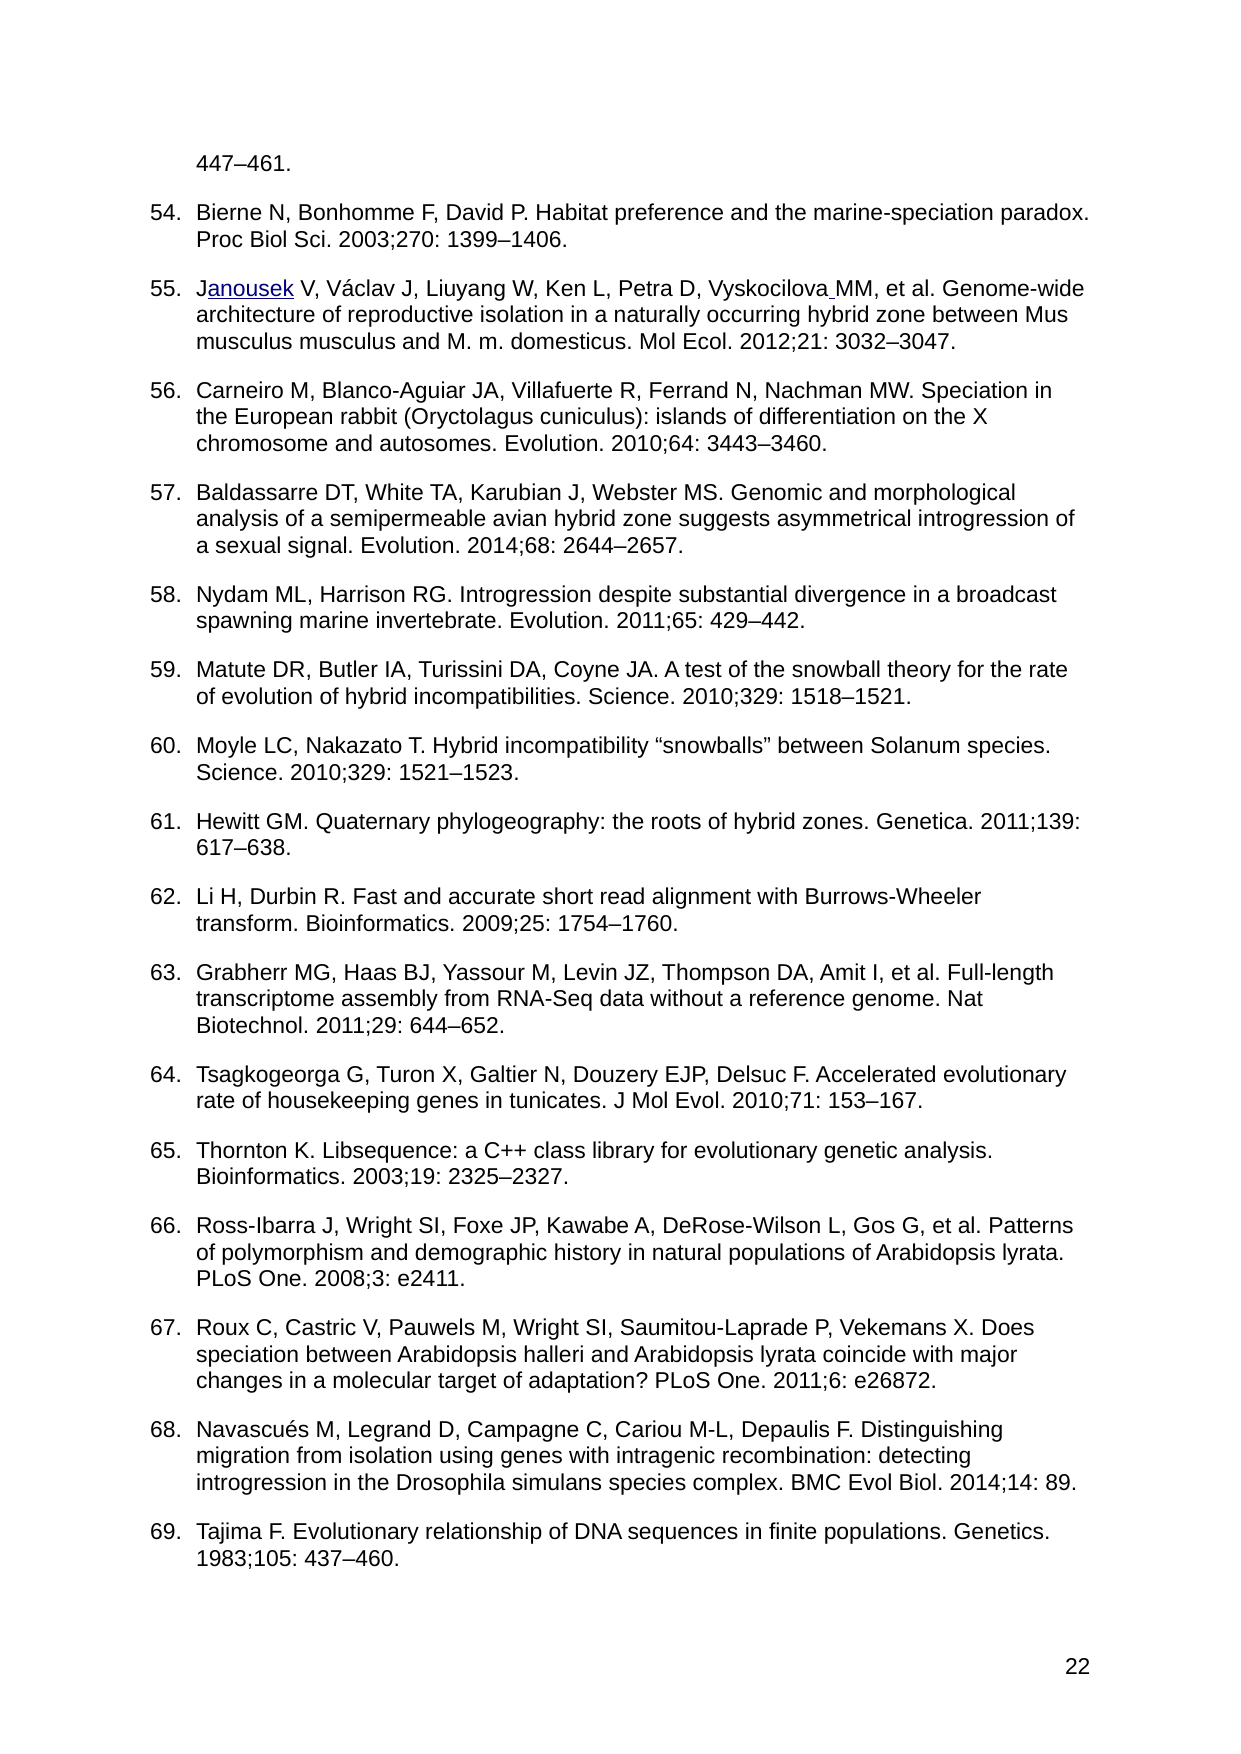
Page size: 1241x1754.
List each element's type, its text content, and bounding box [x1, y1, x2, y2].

text 60. Moyle LC, Nakazato T. Hybrid incompatibility “snowballs” between Solanum species. Science. 2010;329: 1521–1523. [150, 732, 1090, 785]
text 66. Ross-Ibarra J, Wright SI, Foxe JP, Kawabe A, DeRose-Wilson L, Gos G, et al. Patterns of polymorphism and demographic history in natural populations of Arabidopsis lyrata. PLoS One. 2008;3: e2411. [150, 1212, 1090, 1291]
text 61. Hewitt GM. Quaternary phylogeography: the roots of hybrid zones. Genetica. 2011;139: 617–638. [150, 808, 1090, 860]
text 63. Grabherr MG, Haas BJ, Yassour M, Levin JZ, Thompson DA, Amit I, et al. Full-length transcriptome assembly from RNA-Seq data without a reference genome. Nat Biotechnol. 2011;29: 644–652. [150, 959, 1090, 1038]
text 67. Roux C, Castric V, Pauwels M, Wright SI, Saumitou-Laprade P, Vekemans X. Does speciation between Arabidopsis halleri and Arabidopsis lyrata coincide with major changes in a molecular target of adaptation? PLoS One. 2011;6: e26872. [150, 1314, 1090, 1393]
text 64. Tsagkogeorga G, Turon X, Galtier N, Douzery EJP, Delsuc F. Accelerated evolutionary rate of housekeeping genes in tunicates. J Mol Evol. 2010;71: 153–167. [150, 1061, 1090, 1114]
text 56. Carneiro M, Blanco-Aguiar JA, Villafuerte R, Ferrand N, Nachman MW. Speciation in the European rabbit (Oryctolagus cuniculus): islands of differentiation on the X chromosome and autosomes. Evolution. 2010;64: 3443–3460. [150, 377, 1090, 456]
text 69. Tajima F. Evolutionary relationship of DNA sequences in finite populations. Genetics. 1983;105: 437–460. [150, 1518, 1090, 1571]
text 54. Bierne N, Bonhomme F, David P. Habitat preference and the marine-speciation paradox. Proc Biol Sci. 2003;270: 1399–1406. [150, 199, 1090, 252]
text 59. Matute DR, Butler IA, Turissini DA, Coyne JA. A test of the snowball theory for the rate of evolution of hybrid incompatibilities. Science. 2010;329: 1518–1521. [150, 656, 1090, 709]
text 62. Li H, Durbin R. Fast and accurate short read alignment with Burrows-Wheeler transform. Bioinformatics. 2009;25: 1754–1760. [150, 883, 1090, 936]
text 57. Baldassarre DT, White TA, Karubian J, Webster MS. Genomic and morphological analysis of a semipermeable avian hybrid zone suggests asymmetrical introgression of a sexual signal. Evolution. 2014;68: 2644–2657. [150, 479, 1090, 558]
text 65. Thornton K. Libsequence: a C++ class library for evolutionary genetic analysis. Bioinformatics. 2003;19: 2325–2327. [150, 1137, 1090, 1189]
text 447–461. [150, 150, 1090, 176]
text 68. Navascués M, Legrand D, Campagne C, Cariou M-L, Depaulis F. Distinguishing migration from isolation using genes with intragenic recombination: detecting introgression in the Drosophila simulans species complex. BMC Evol Biol. 2014;14: 89. [150, 1416, 1090, 1495]
text 58. Nydam ML, Harrison RG. Introgression despite substantial divergence in a broadcast spawning marine invertebrate. Evolution. 2011;65: 429–442. [150, 581, 1090, 633]
text 55. Janousek V, Václav J, Liuyang W, Ken L, Petra D, Vyskocilova MM, et al. Genome-wide architecture of reproductive isolation in a naturally occurring hybrid zone between Mus musculus musculus and M. m. domesticus. Mol Ecol. 2012;21: 3032–3047. [150, 275, 1090, 354]
